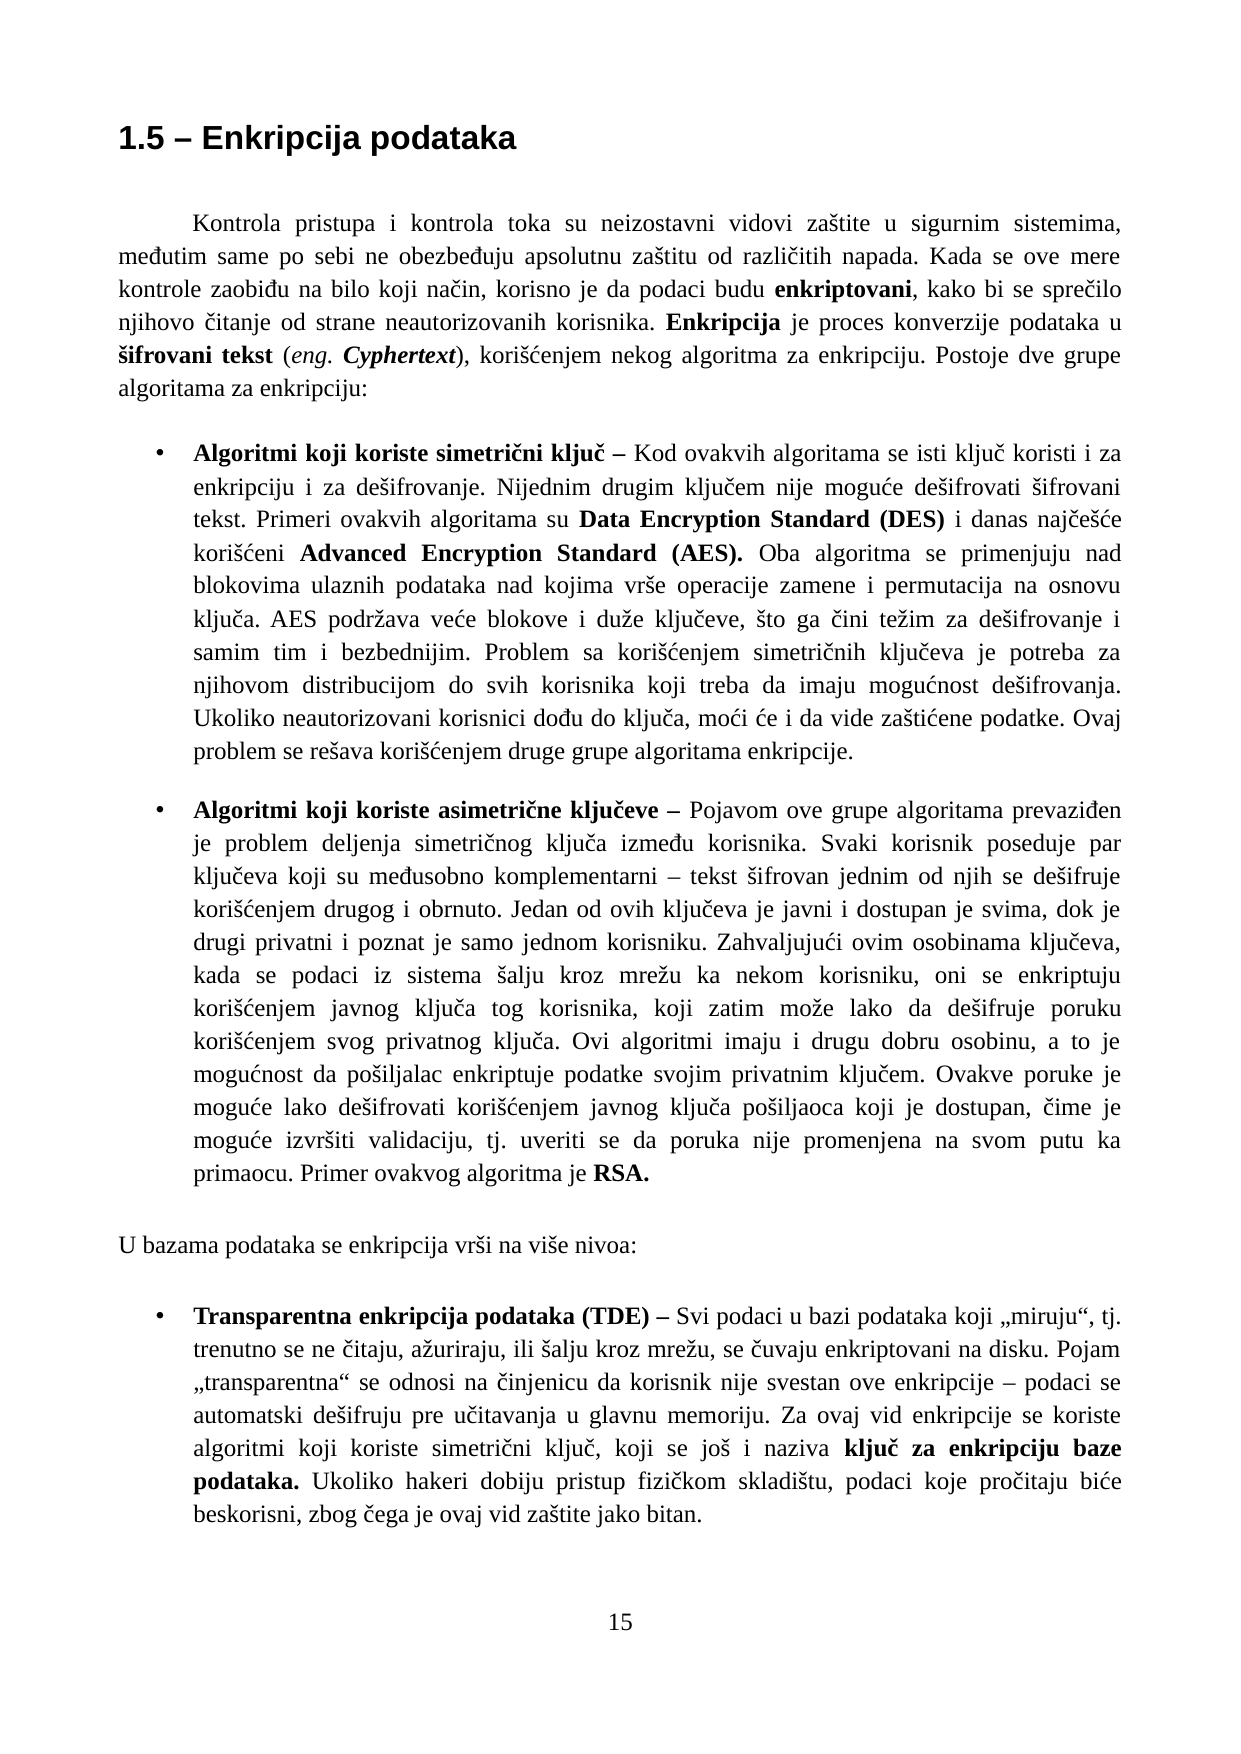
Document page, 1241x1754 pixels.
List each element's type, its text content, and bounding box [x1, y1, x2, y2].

subtitle 1.5 – Enkripcija podataka [118, 118, 1122, 157]
list Algoritmi koji koriste simetrični ključ – Kod ovakvih algoritama se isti ključ koristi i za enkripciju i za dešifrovanje. Nijednim drugim ključem nije moguće dešifrovati šifrovani tekst. Primeri ovakvih algoritama su Data Encryption Standard (DES) i danas najčešće korišćeni Advanced Encryption Standard (AES). Oba algoritma se primenjuju nad blokovima ulaznih podataka nad kojima vrše operacije zamene i permutacija na osnovu ključa. AES podržava veće blokove i duže ključeve, što ga čini težim za dešifrovanje i samim tim i bezbednijim. Problem sa korišćenjem simetričnih ključeva je potreba za njihovom distribucijom do svih korisnika koji treba da imaju mogućnost dešifrovanja. Ukoliko neautorizovani korisnici dođu do ključa, moći će i da vide zaštićene podatke. Ovaj problem se rešava korišćenjem druge grupe algoritama enkripcije. [156, 438, 1122, 764]
list Algoritmi koji koriste asimetrične ključeve – Pojavom ove grupe algoritama prevaziđen je problem deljenja simetričnog ključa između korisnika. Svaki korisnik poseduje par ključeva koji su međusobno komplementarni – tekst šifrovan jednim od njih se dešifruje korišćenjem drugog i obrnuto. Jedan od ovih ključeva je javni i dostupan je svima, dok je drugi privatni i poznat je samo jednom korisniku. Zahvaljujući ovim osobinama ključeva, kada se podaci iz sistema šalju kroz mrežu ka nekom korisniku, oni se enkriptuju korišćenjem javnog ključa tog korisnika, koji zatim može lako da dešifruje poruku korišćenjem svog privatnog ključa. Ovi algoritmi imaju i drugu dobru osobinu, a to je mogućnost da pošiljalac enkriptuje podatke svojim privatnim ključem. Ovakve poruke je moguće lako dešifrovati korišćenjem javnog ključa pošiljaoca koji je dostupan, čime je moguće izvršiti validaciju, tj. uveriti se da poruka nije promenjena na svom putu ka primaocu. Primer ovakvog algoritma je RSA. [156, 795, 1122, 1187]
text Kontrola pristupa i kontrola toka su neizostavni vidovi zaštite u sigurnim sistemima, međutim same po sebi ne obezbeđuju apsolutnu zaštitu od različitih napada. Kada se ove mere kontrole zaobiđu na bilo koji način, korisno je da podaci budu enkriptovani, kako bi se sprečilo njihovo čitanje od strane neautorizovanih korisnika. Enkripcija je proces konverzije podataka u šifrovani tekst (eng. Cyphertext), korišćenjem nekog algoritma za enkripciju. Postoje dve grupe algoritama za enkripciju: [118, 208, 1122, 402]
text U bazama podataka se enkripcija vrši na više nivoa: [118, 1230, 1122, 1258]
list Transparentna enkripcija podataka (TDE) – Svi podaci u bazi podataka koji „miruju“, tj. trenutno se ne čitaju, ažuriraju, ili šalju kroz mrežu, se čuvaju enkriptovani na disku. Pojam „transparentna“ se odnosi na činjenicu da korisnik nije svestan ove enkripcije – podaci se automatski dešifruju pre učitavanja u glavnu memoriju. Za ovaj vid enkripcije se koriste algoritmi koji koriste simetrični ključ, koji se još i naziva ključ za enkripciju baze podataka. Ukoliko hakeri dobiju pristup fizičkom skladištu, podaci koje pročitaju biće beskorisni, zbog čega je ovaj vid zaštite jako bitan. [156, 1301, 1122, 1528]
